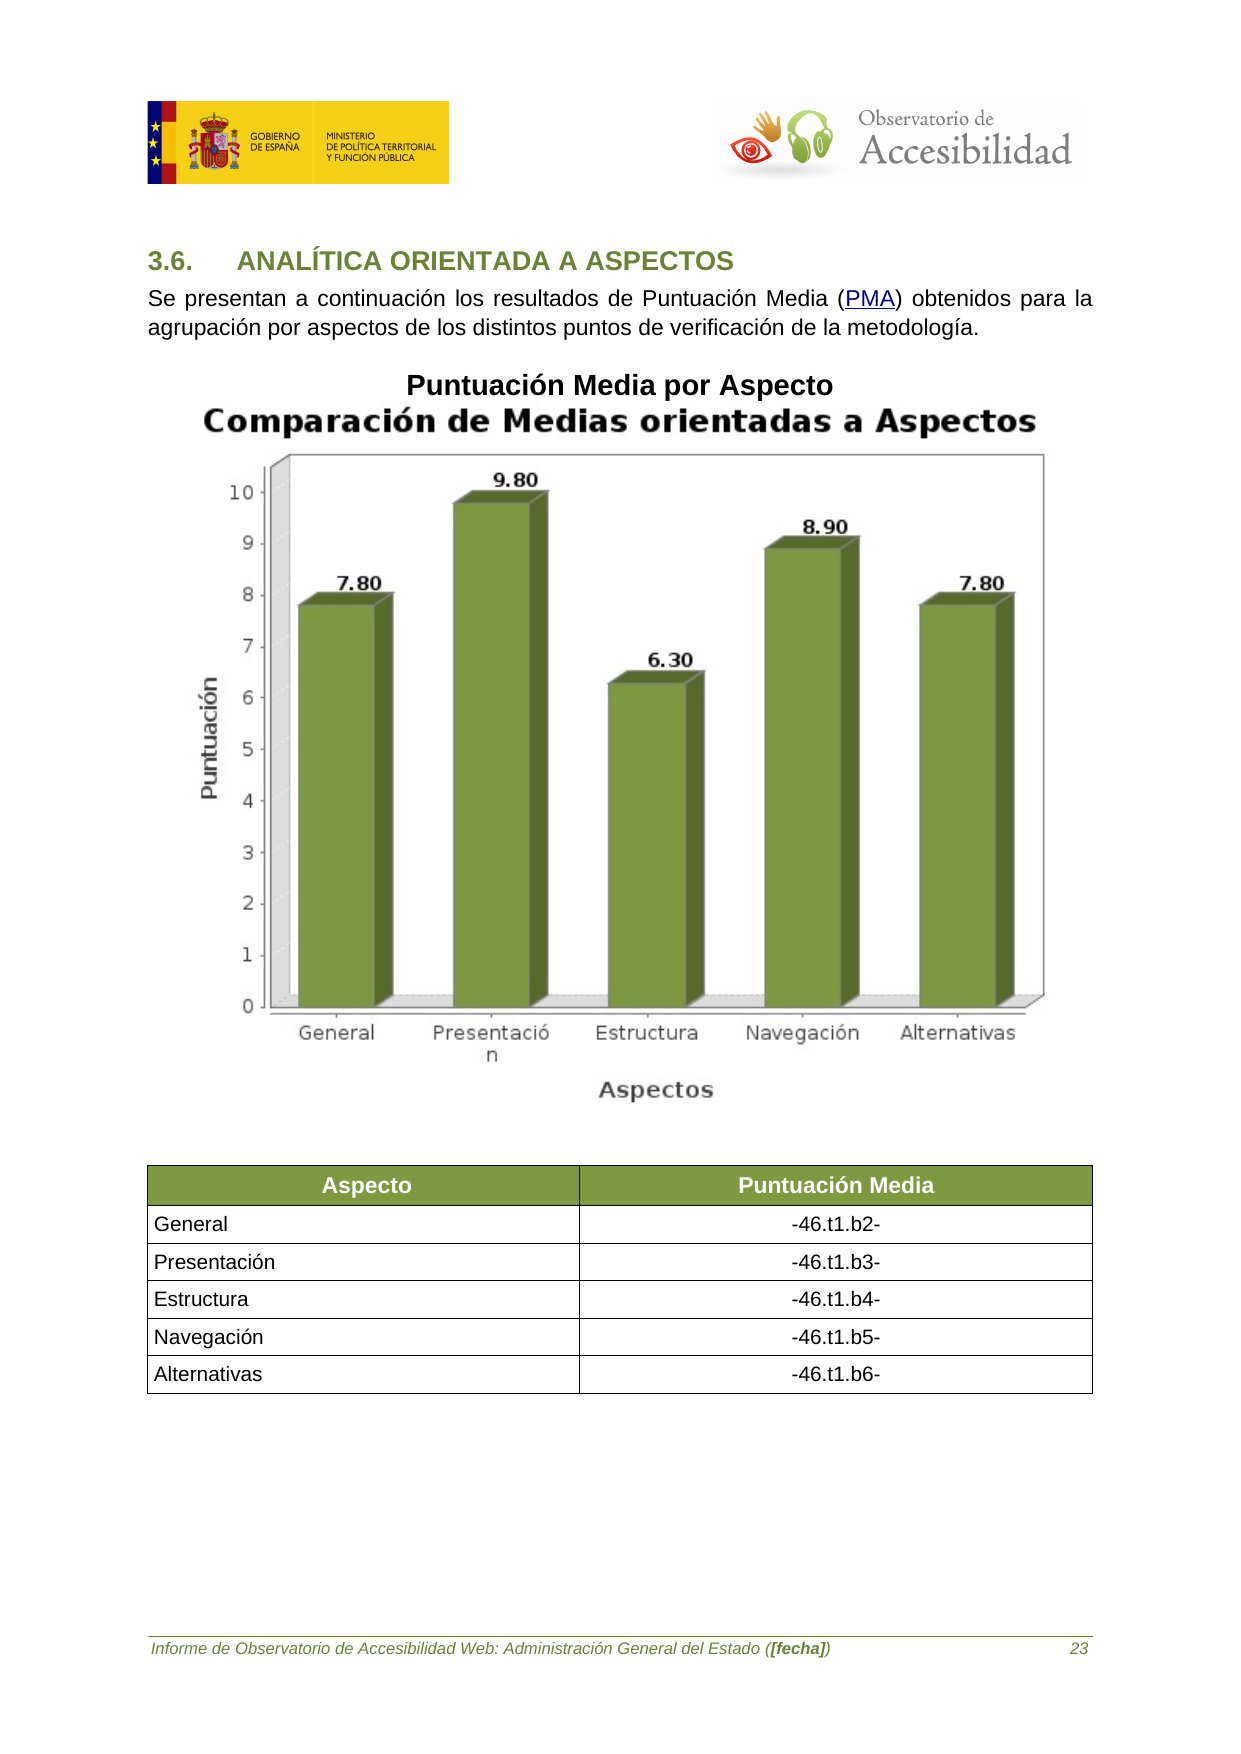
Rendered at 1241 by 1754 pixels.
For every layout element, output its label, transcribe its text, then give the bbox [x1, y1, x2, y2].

table_cell -46.t1.b2- [580, 1206, 1092, 1242]
table_cell Navegación [148, 1319, 579, 1355]
picture [178, 401, 1062, 1112]
text Puntuación Media por Aspecto [148, 368, 1092, 402]
picture [147, 101, 450, 184]
subtitle Analítica orientada a aspectos [148, 245, 1092, 276]
table_cell Presentación [148, 1244, 579, 1280]
table_header Aspecto [148, 1166, 579, 1205]
picture [710, 101, 1086, 184]
table_cell General [148, 1206, 579, 1242]
table_header Puntuación Media [580, 1166, 1092, 1205]
table_cell Estructura [148, 1281, 579, 1317]
text Se presentan a continuación los resultados de Puntuación Media (PMA) obtenidos para la agrupación por aspectos de los distintos puntos de verificación de la metodología. [148, 285, 1092, 341]
table_cell -46.t1.b3- [580, 1244, 1092, 1280]
table_cell Alternativas [148, 1356, 579, 1392]
table_cell -46.t1.b6- [580, 1356, 1092, 1392]
table_cell -46.t1.b4- [580, 1281, 1092, 1317]
table_cell -46.t1.b5- [580, 1319, 1092, 1355]
